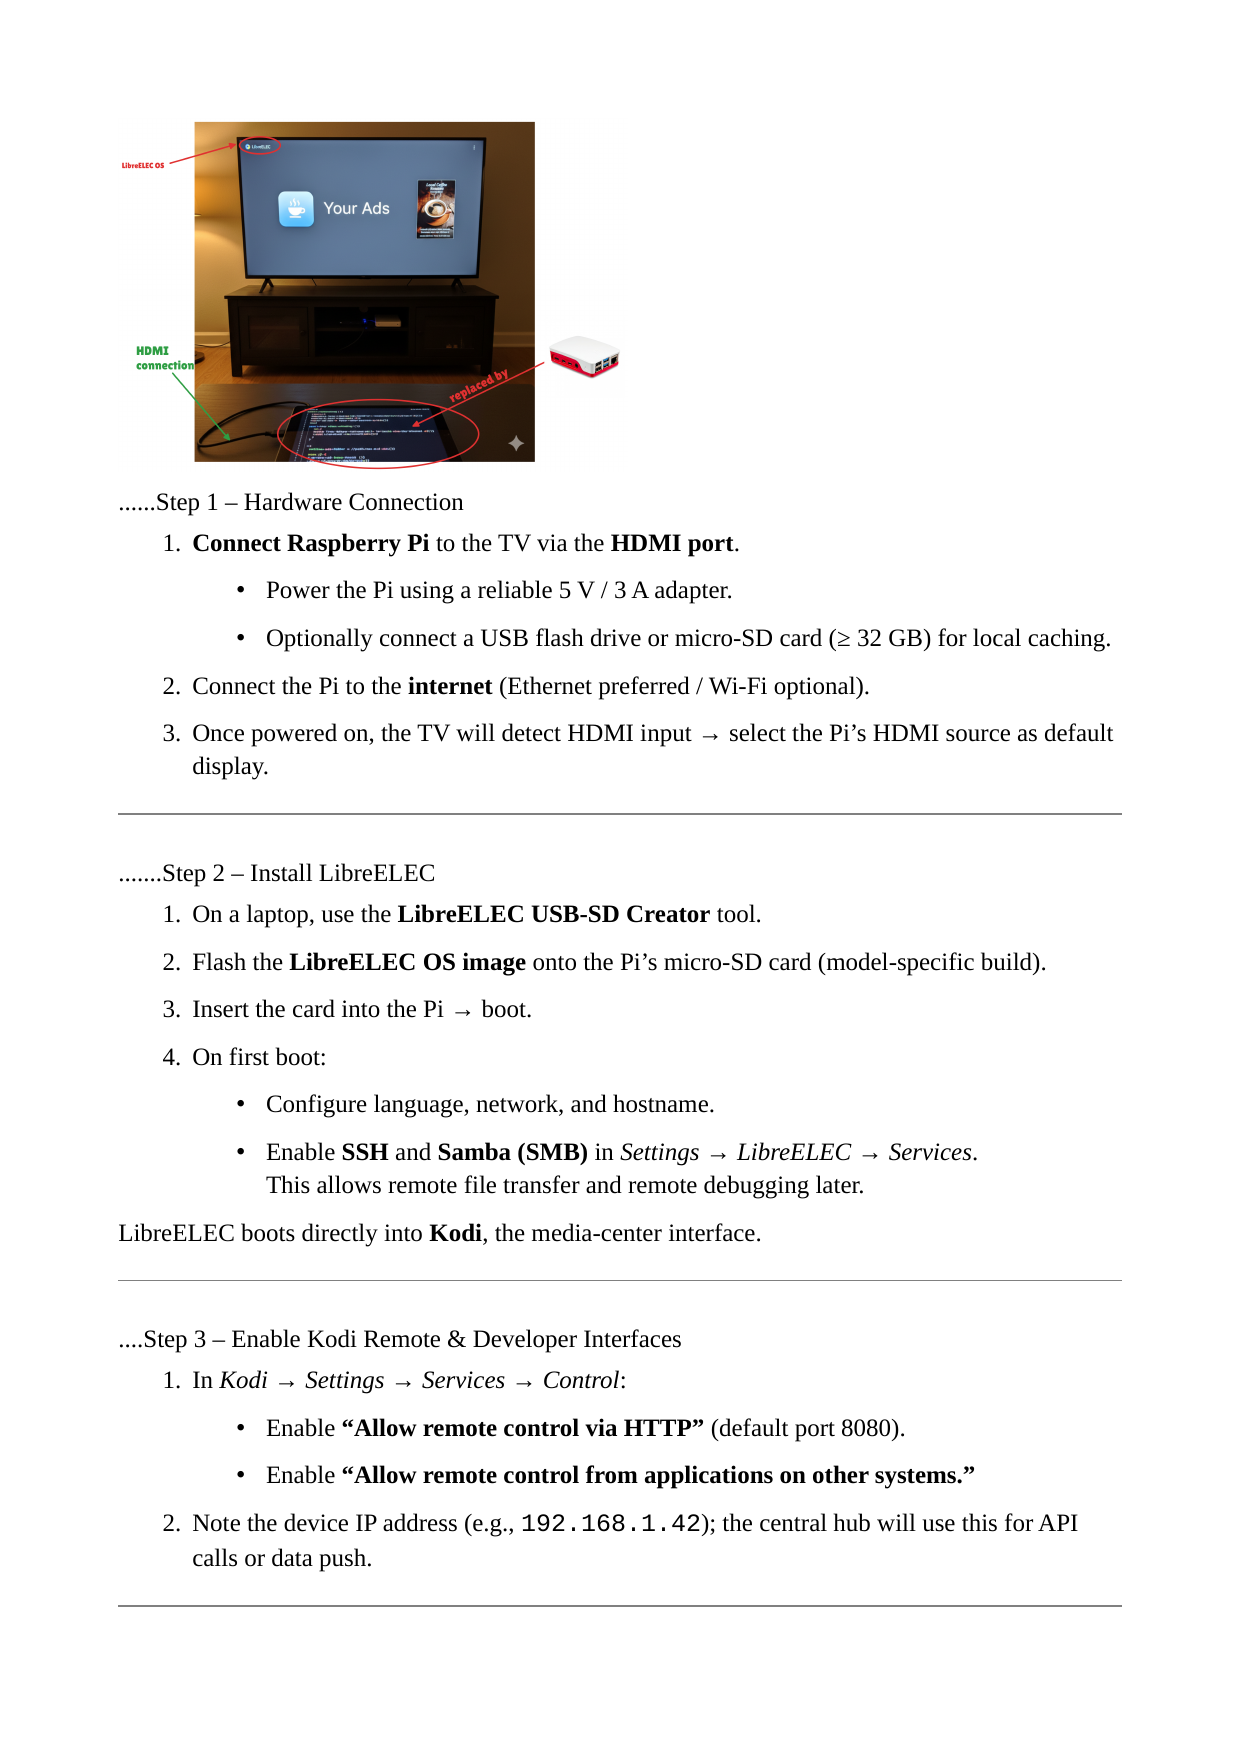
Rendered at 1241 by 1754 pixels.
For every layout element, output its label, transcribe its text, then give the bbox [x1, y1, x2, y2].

list Insert the card into the Pi → boot. [162, 994, 1122, 1023]
list On first boot: [162, 1042, 1122, 1071]
subtitle ......Step 1 – Hardware Connection [118, 487, 1122, 515]
picture [118, 118, 628, 472]
subtitle ....Step 3 – Enable Kodi Remote & Developer Interfaces [118, 1324, 1122, 1353]
list On a laptop, use the LibreELEC USB-SD Creator tool. [162, 899, 1122, 928]
list Enable “Allow remote control via HTTP” (default port 8080). [236, 1413, 1122, 1442]
list Flash the LibreELEC OS image onto the Pi’s micro-SD card (model-specific build). [162, 947, 1122, 975]
text LibreELEC boots directly into Kodi, the media-center interface. [118, 1218, 1122, 1246]
list Enable SSH and Samba (SMB) in Settings → LibreELEC → Services. This allows remote file transfer and remote debugging later. [236, 1137, 1122, 1199]
list Optionally connect a USB flash drive or micro-SD card (≥ 32 GB) for local caching. [236, 623, 1122, 652]
list Note the device IP address (e.g., 192.168.1.42); the central hub will use this for API calls or data push. [162, 1508, 1122, 1572]
list Once powered on, the TV will detect HDMI input → select the Pi’s HDMI source as default display. [162, 718, 1122, 780]
subtitle .......Step 2 – Install LibreELEC [118, 858, 1122, 887]
list Enable “Allow remote control from applications on other systems.” [236, 1461, 1122, 1489]
list Connect Raspberry Pi to the TV via the HDMI port. [162, 528, 1122, 557]
list Configure language, network, and hostname. [236, 1089, 1122, 1118]
list Connect the Pi to the internet (Ethernet preferred / Wi-Fi optional). [162, 671, 1122, 699]
list In Kodi → Settings → Services → Control: [162, 1365, 1122, 1394]
list Power the Pi using a reliable 5 V / 3 A adapter. [236, 576, 1122, 604]
